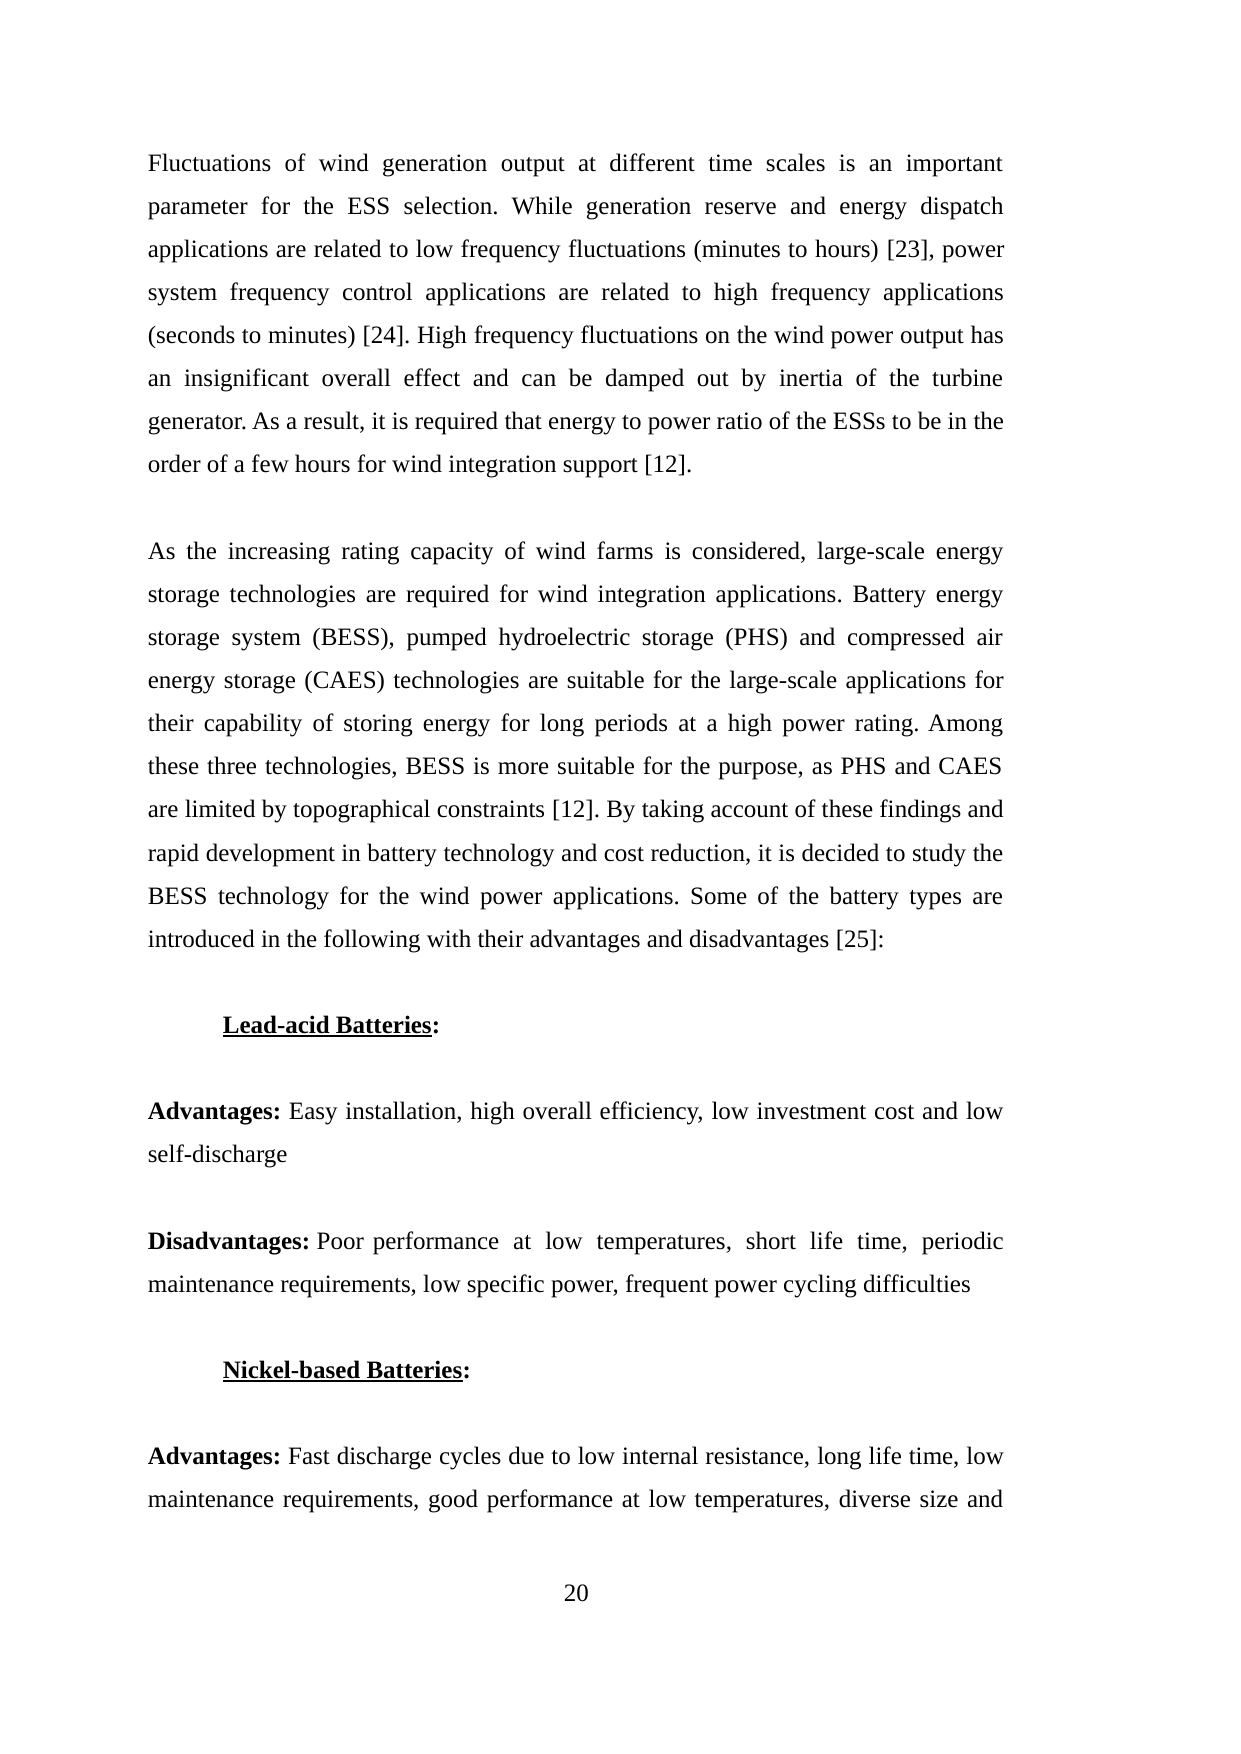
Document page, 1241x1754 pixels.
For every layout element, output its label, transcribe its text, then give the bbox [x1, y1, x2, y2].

text Nickel-based Batteries: [148, 1355, 1004, 1384]
text Advantages: Fast discharge cycles due to low internal resistance, long life time, low maintenance requirements, good performance at low temperatures, diverse size and [148, 1441, 1004, 1513]
text As the increasing rating capacity of wind farms is considered, large-scale energy storage technologies are required for wind integration applications. Battery energy storage system (BESS), pumped hydroelectric storage (PHS) and compressed air energy storage (CAES) technologies are suitable for the large-scale applications for their capability of storing energy for long periods at a high power rating. Among these three technologies, BESS is more suitable for the purpose, as PHS and CAES are limited by topographical constraints [12]⁠. By taking account of these findings and rapid development in battery technology and cost reduction, it is decided to study the BESS technology for the wind power applications. Some of the battery types are introduced in the following with their advantages and disadvantages [25]: [148, 536, 1004, 953]
text Fluctuations of wind generation output at different time scales is an important parameter for the ESS selection. While generation reserve and energy dispatch applications are related to low frequency fluctuations (minutes to hours) [23]⁠, power system frequency control applications are related to high frequency applications (seconds to minutes) [24]⁠. High frequency fluctuations on the wind power output has an insignificant overall effect and can be damped out by inertia of the turbine generator. As a result, it is required that energy to power ratio of the ESSs to be in the order of a few hours for wind integration support [12]. [148, 148, 1004, 478]
text Disadvantages: Poor performance at low temperatures, short life time, periodic maintenance requirements, low specific power, frequent power cycling difficulties [148, 1226, 1004, 1298]
text Lead-acid Batteries: [148, 1010, 1004, 1039]
text Advantages: Easy installation, high overall efficiency, low investment cost and low self-discharge [148, 1096, 1004, 1168]
